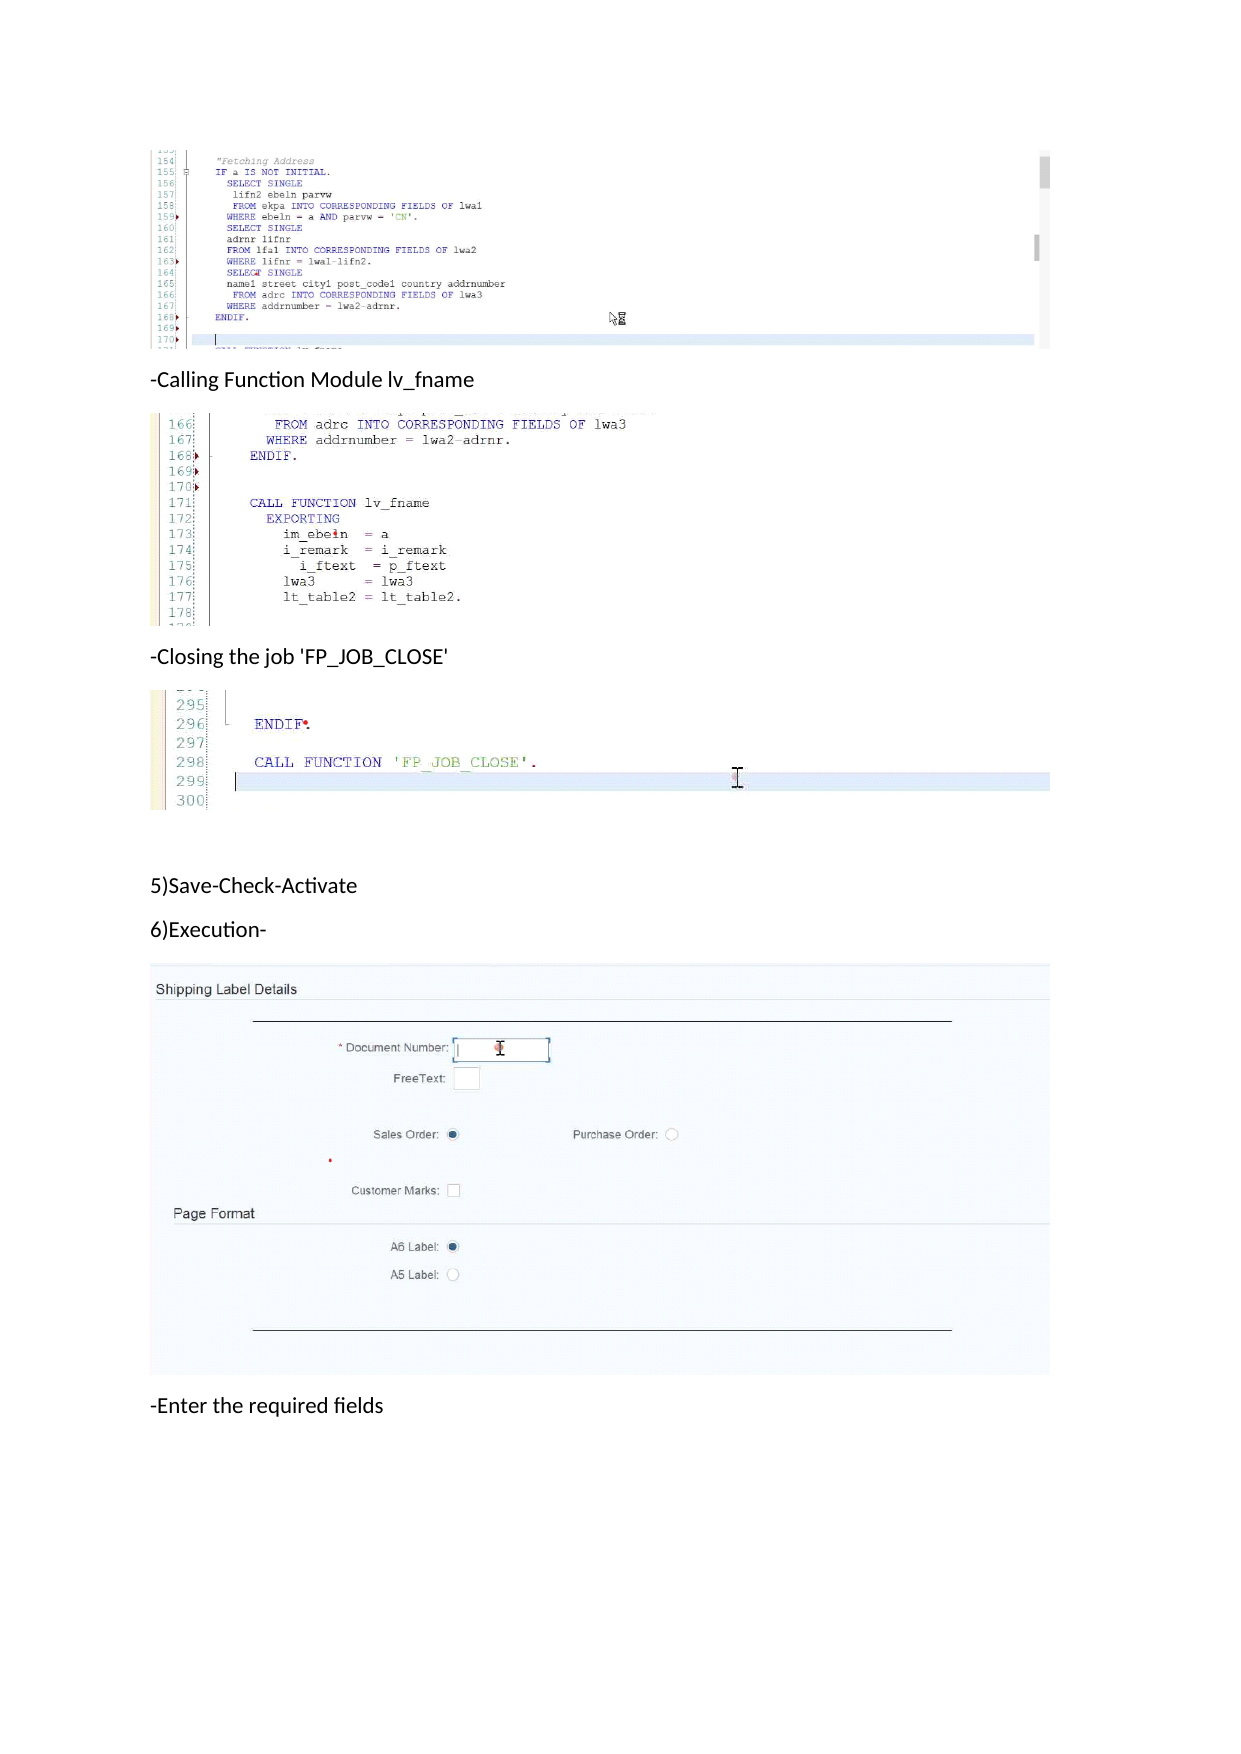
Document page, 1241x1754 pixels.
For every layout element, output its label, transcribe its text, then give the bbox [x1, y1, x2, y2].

text -Enter the required fields [150, 1396, 1090, 1419]
text 5)Save-Check-Activate [150, 876, 1090, 899]
text 6)Execution- [150, 920, 1090, 943]
text -Calling Function Module lv_fname [150, 370, 1090, 393]
text -Closing the job 'FP_JOB_CLOSE' [150, 647, 1090, 670]
